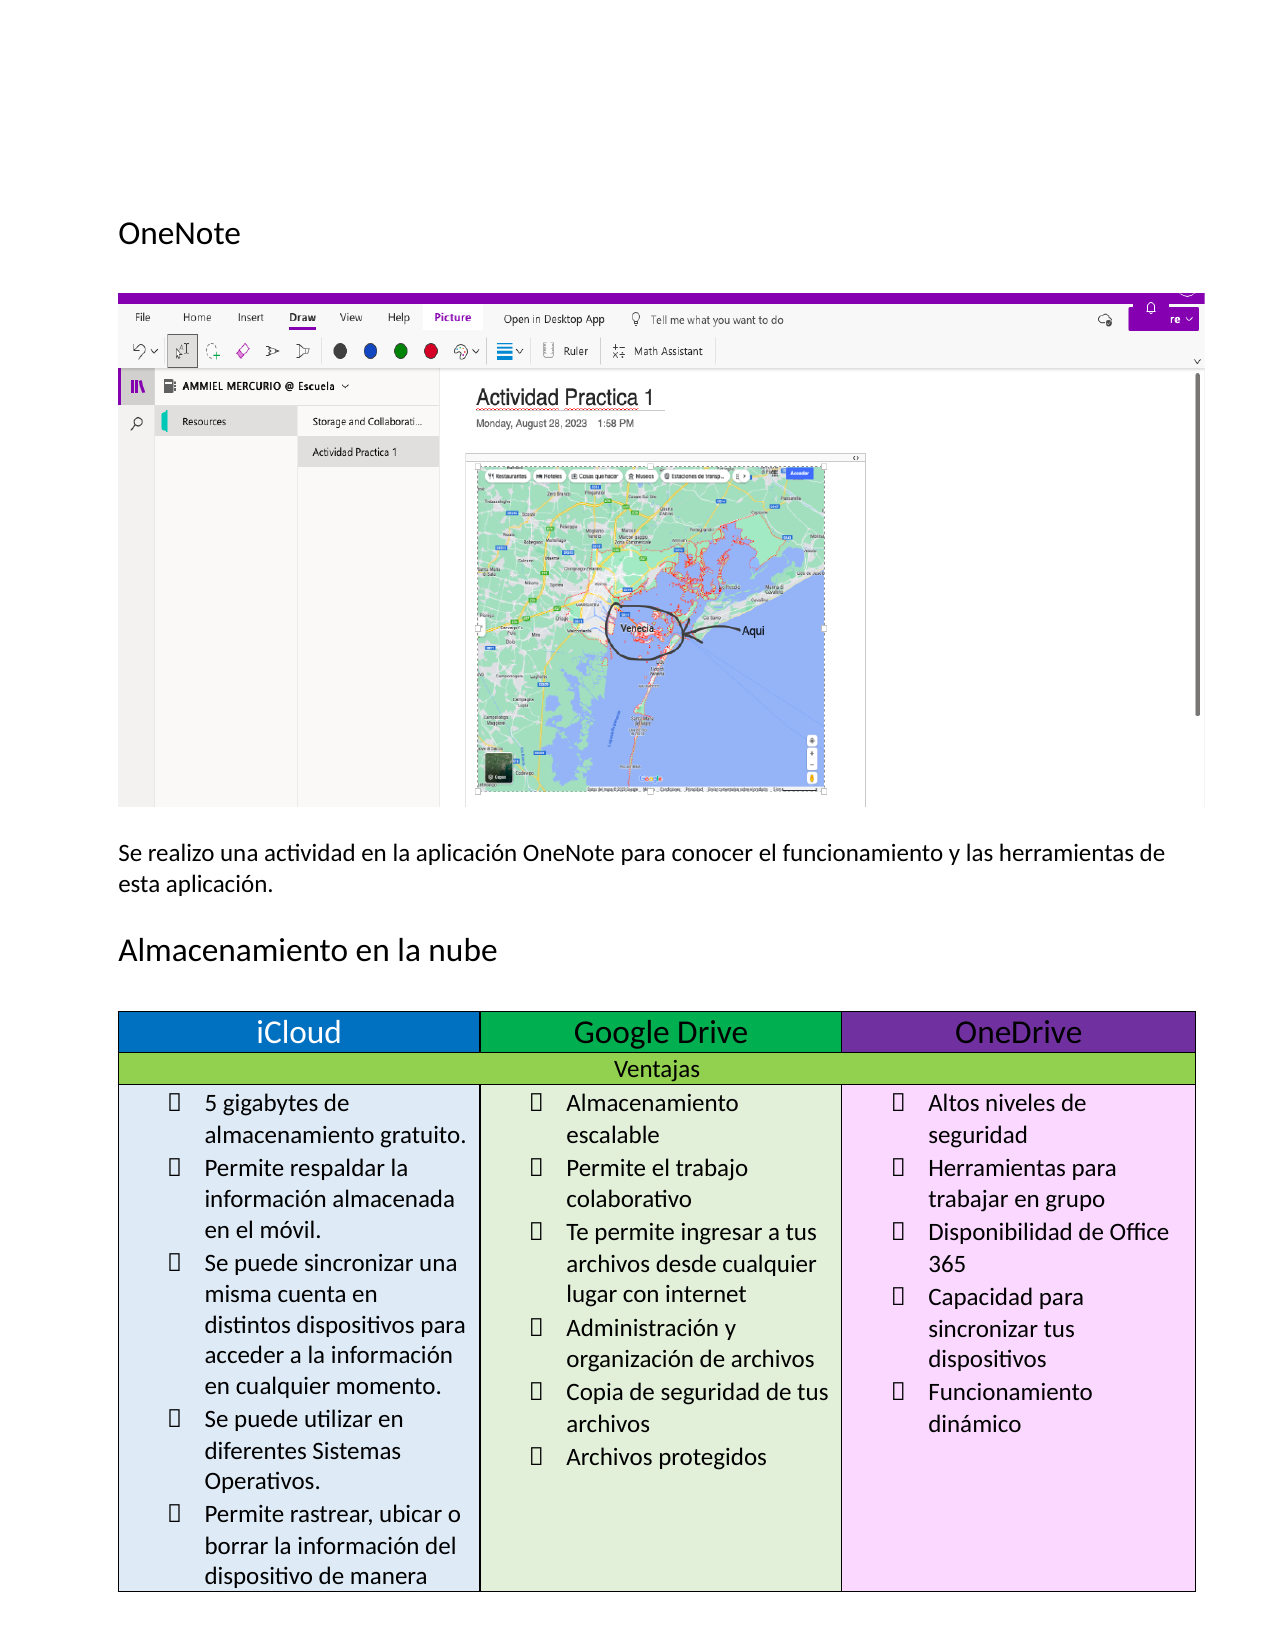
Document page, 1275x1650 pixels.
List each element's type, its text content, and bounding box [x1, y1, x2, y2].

text Se realizo una actividad en la aplicación OneNote para conocer el funcionamiento y las herramientas de esta aplicación. [118, 837, 1205, 898]
table_header OneDrive [842, 1012, 1195, 1052]
table_cell Almacenamiento escalable Permite el trabajo colaborativo Te permite ingresar a tus archivos desde cualquier lugar con internet Administración y organización de archivos Copia de seguridad de tus archivos Archivos protegidos [481, 1085, 841, 1591]
text Almacenamiento en la nube [118, 929, 1205, 970]
table_cell Altos niveles de seguridad Herramientas para trabajar en grupo Disponibilidad de Office 365 Capacidad para sincronizar tus dispositivos Funcionamiento dinámico [842, 1085, 1195, 1591]
text OneNote [118, 212, 1205, 252]
table_header Google Drive [481, 1012, 841, 1052]
table_cell 5 gigabytes de almacenamiento gratuito. Permite respaldar la información almacenada en el móvil. Se puede sincronizar una misma cuenta en distintos dispositivos para acceder a la información en cualquier momento. Se puede utilizar en diferentes Sistemas Operativos. Permite rastrear, ubicar o borrar la información del dispositivo de manera remota. Permite organizar los archivos de manera simple y rápida. [119, 1085, 479, 1591]
table_header iCloud [119, 1012, 479, 1052]
table_cell Ventajas [119, 1053, 1195, 1084]
